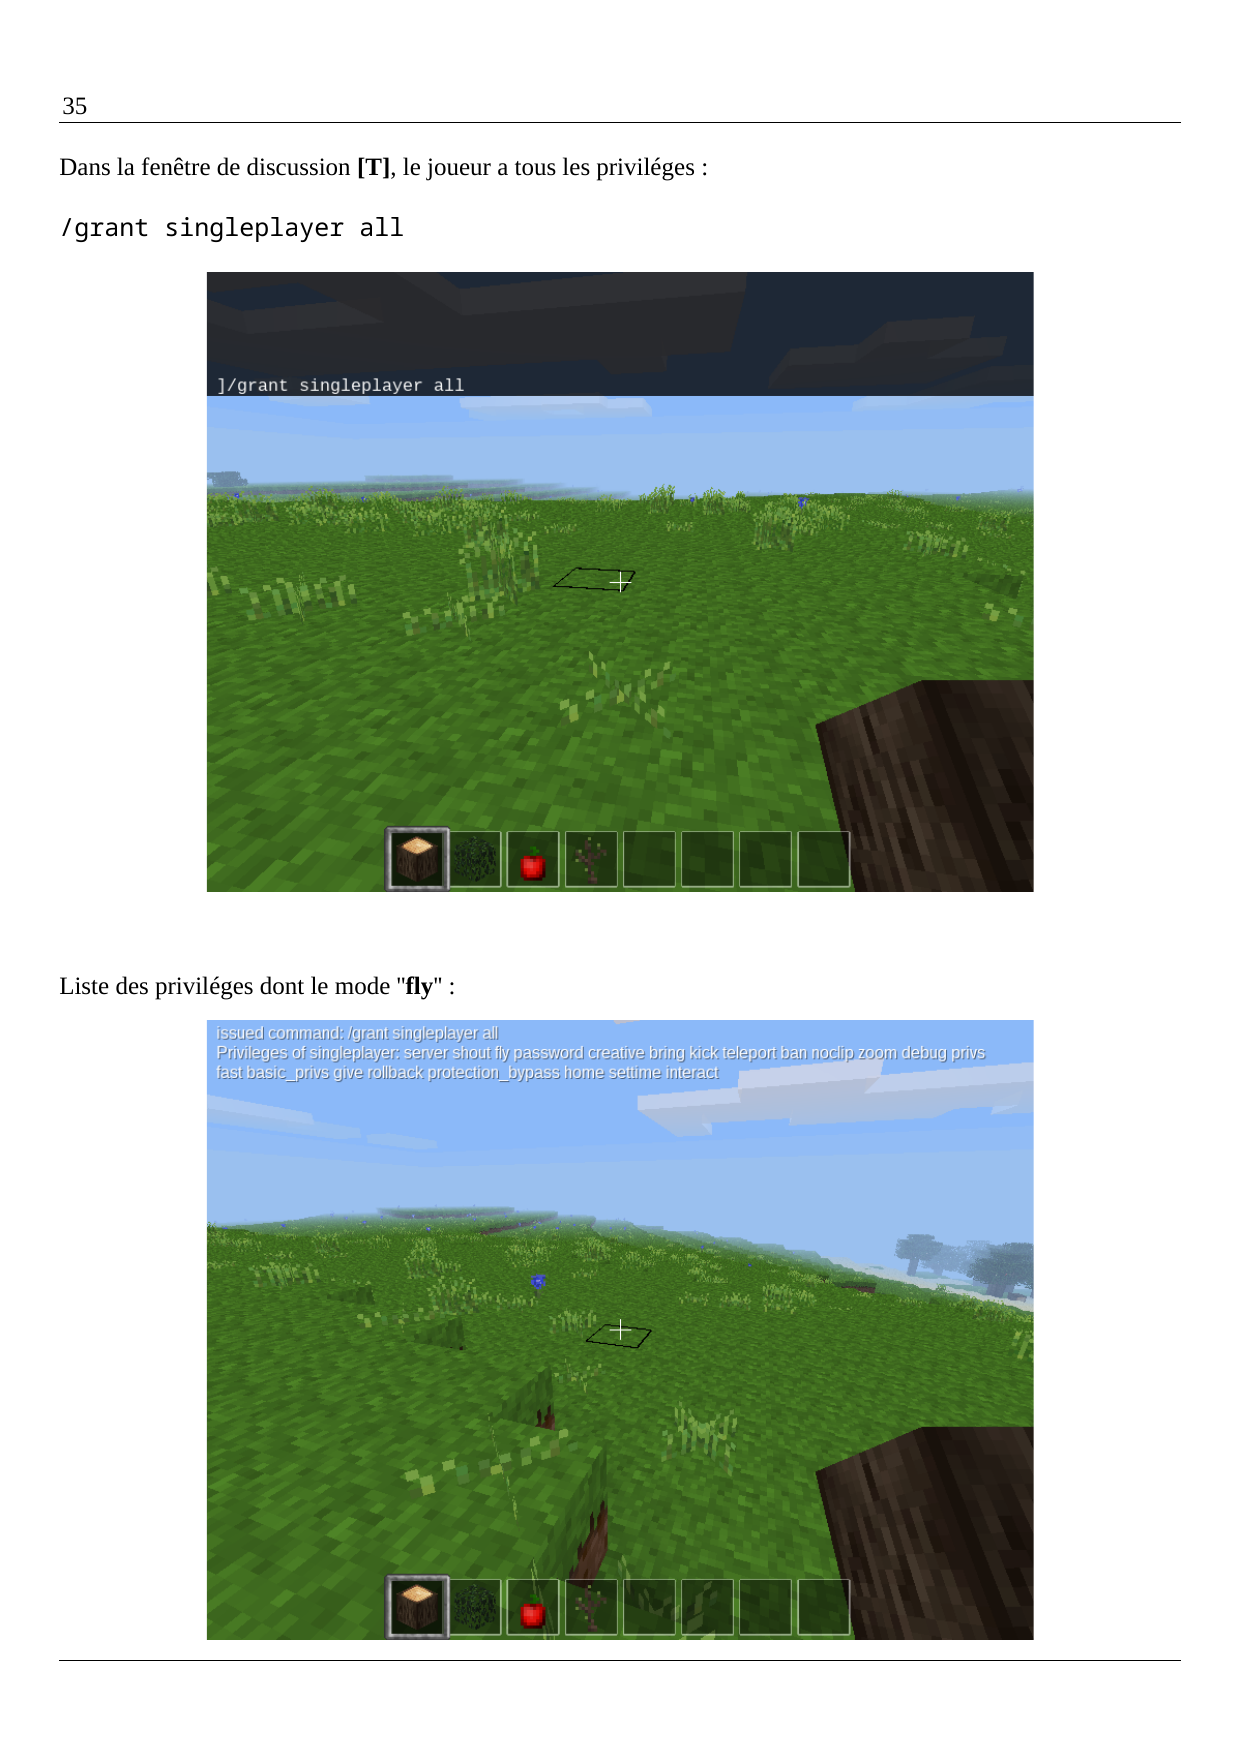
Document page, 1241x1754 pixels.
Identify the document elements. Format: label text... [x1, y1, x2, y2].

text Dans la fenêtre de discussion [T], le joueur a tous les priviléges : [59, 152, 1181, 181]
text /grant singleplayer all [59, 209, 1181, 243]
text Liste des priviléges dont le mode ''fly'' : [59, 971, 1181, 999]
picture [206, 1020, 1034, 1640]
picture [206, 272, 1034, 892]
